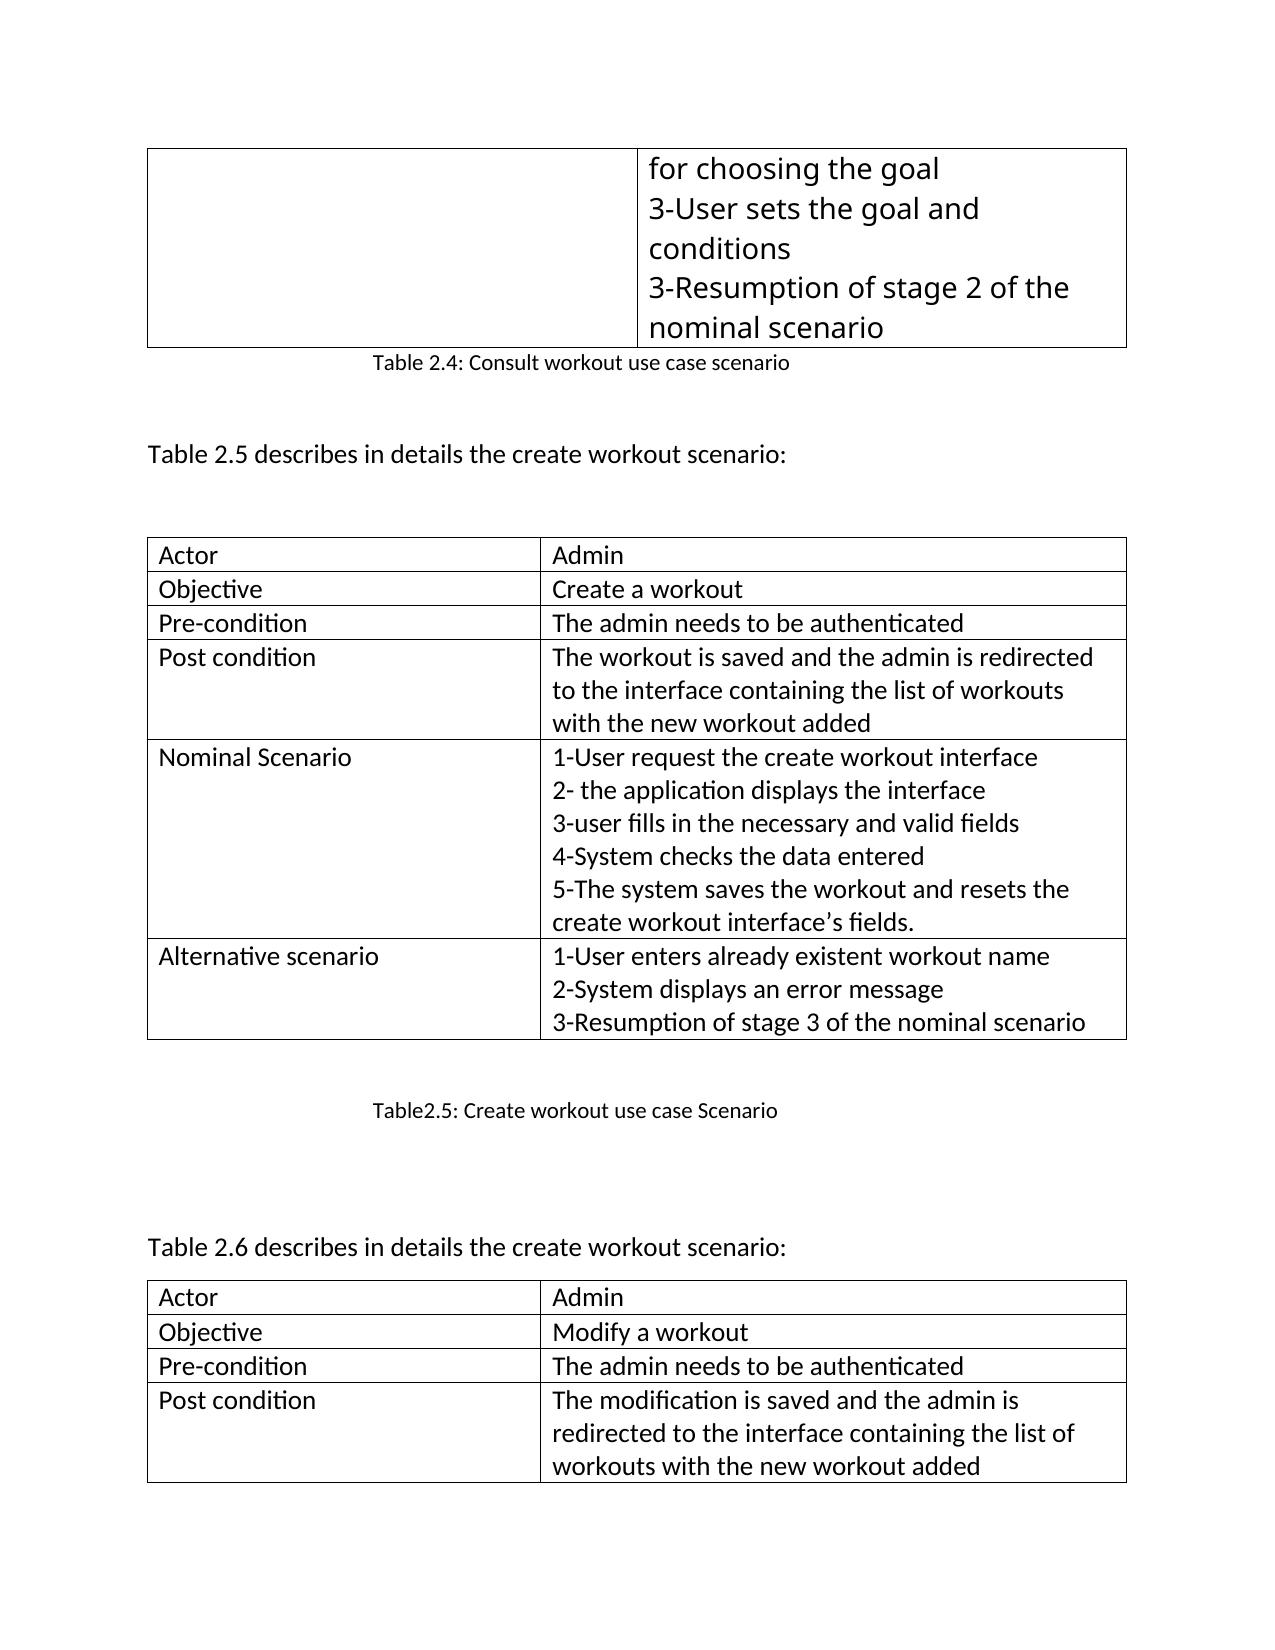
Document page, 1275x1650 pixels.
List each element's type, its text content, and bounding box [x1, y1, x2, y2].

table_header Actor [148, 1281, 540, 1314]
table_cell for choosing the goal 3-User sets the goal and conditions 3-Resumption of stage 2 of the nominal scenario [638, 149, 1126, 347]
table_cell The modification is saved and the admin is redirected to the interface containing the list of workouts with the new workout added [541, 1383, 1126, 1482]
table_cell Modify a workout [541, 1315, 1126, 1348]
text Table 2.5 describes in details the create workout scenario: [148, 437, 1127, 471]
table_header Admin [541, 538, 1126, 571]
text Table 2.6 describes in details the create workout scenario: [148, 1230, 1127, 1263]
table_cell The admin needs to be authenticated [541, 606, 1126, 639]
text Table 2.4: Consult workout use case scenario [148, 348, 1127, 376]
table_cell [148, 149, 637, 347]
table_cell Nominal Scenario [148, 740, 540, 938]
table_cell Objective [148, 572, 540, 605]
table_cell Alternative scenario [148, 939, 540, 1038]
table_cell Create a workout [541, 572, 1126, 605]
table_cell 1-User enters already existent workout name 2-System displays an error message 3-Resumption of stage 3 of the nominal scenario [541, 939, 1126, 1038]
table_cell The admin needs to be authenticated [541, 1349, 1126, 1382]
table_cell Pre-condition [148, 606, 540, 639]
table_cell The workout is saved and the admin is redirected to the interface containing the list of workouts with the new workout added [541, 640, 1126, 739]
table_cell 1-User request the create workout interface 2- the application displays the interface 3-user fills in the necessary and valid fields 4-System checks the data entered 5-The system saves the workout and resets the create workout interface’s fields. [541, 740, 1126, 938]
table_cell Post condition [148, 640, 540, 739]
table_header Admin [541, 1281, 1126, 1314]
table_cell Post condition [148, 1383, 540, 1482]
table_cell Pre-condition [148, 1349, 540, 1382]
table_cell Objective [148, 1315, 540, 1348]
table_header Actor [148, 538, 540, 571]
text Table2.5: Create workout use case Scenario [148, 1096, 1127, 1124]
